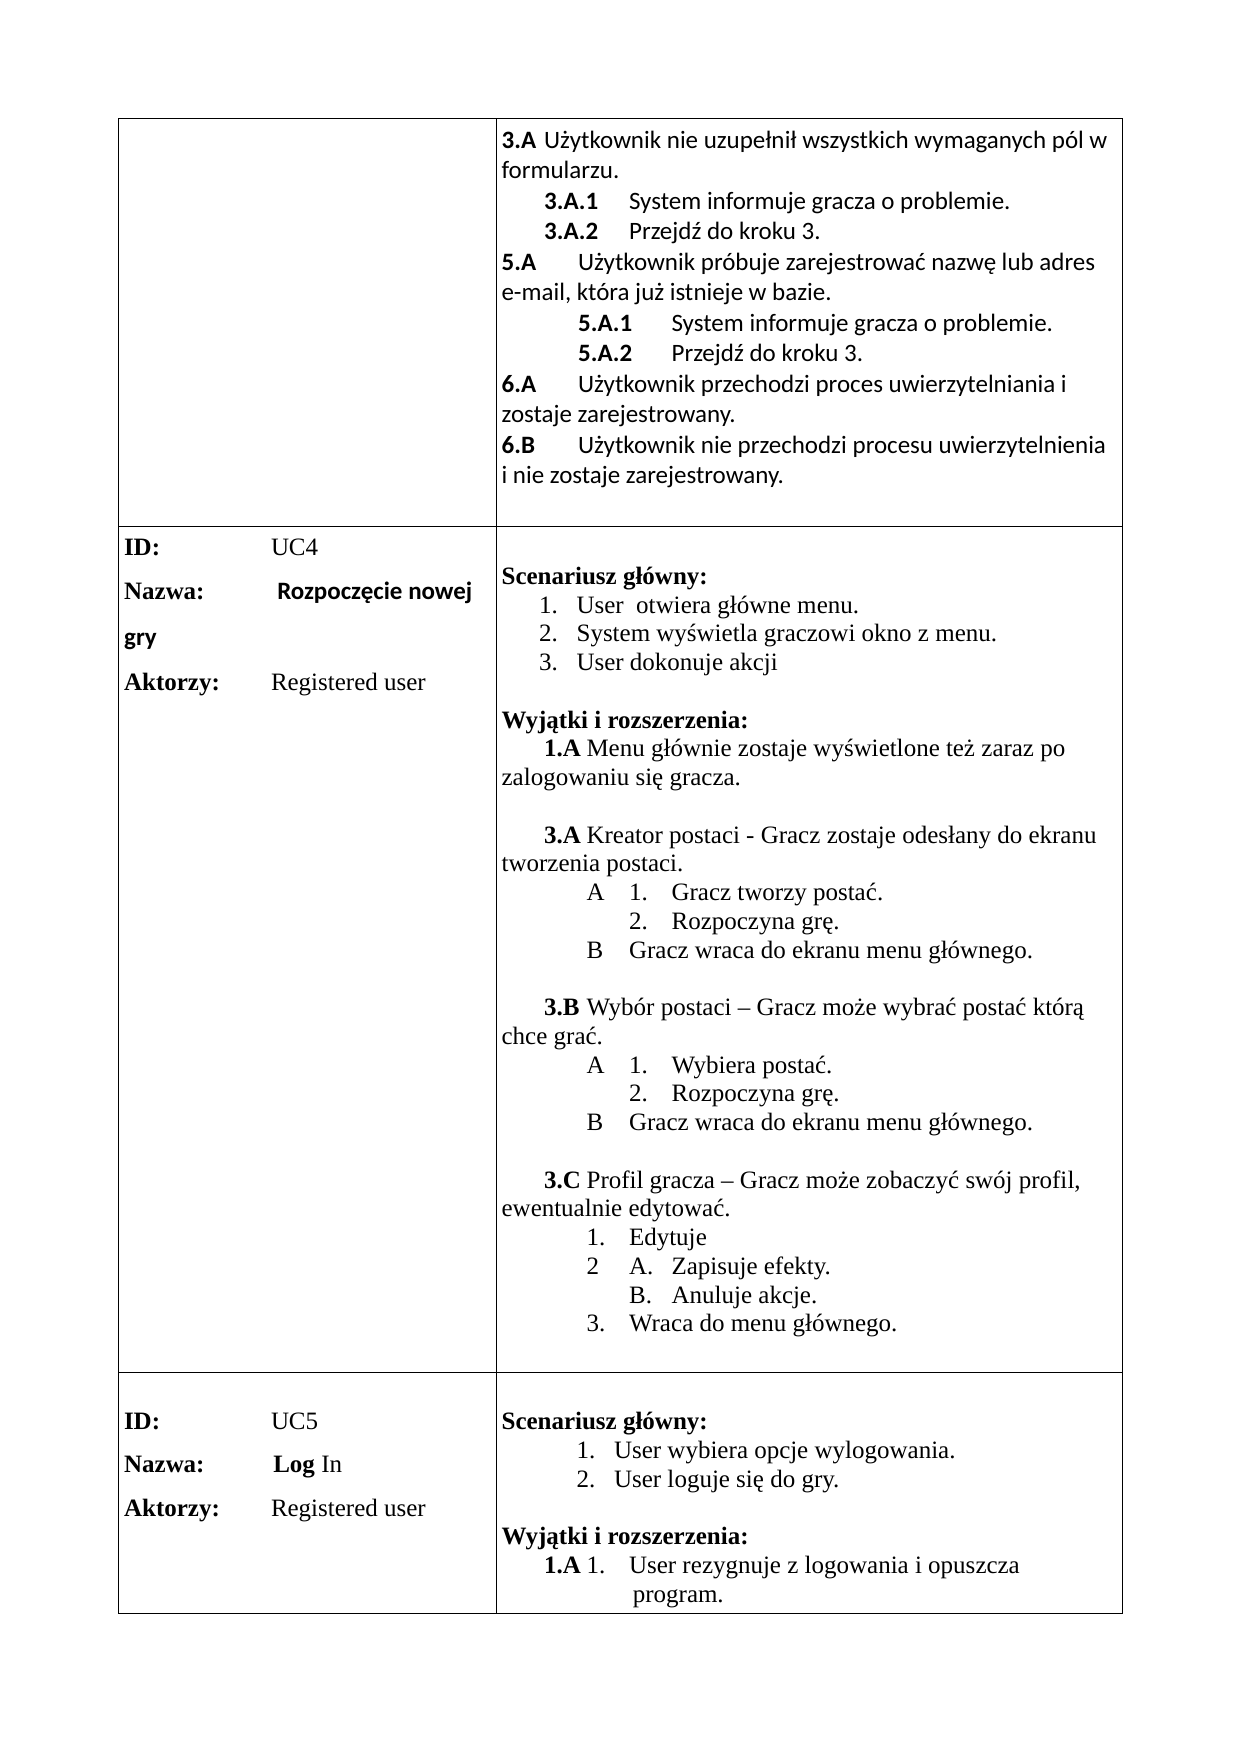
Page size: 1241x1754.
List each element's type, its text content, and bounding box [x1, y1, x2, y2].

table_cell ID: UC5 Nazwa: Log In Aktorzy: Registered user [119, 1373, 496, 1613]
table_cell ID: UC4 Nazwa: Rozpoczęcie nowej gry Aktorzy: Registered user [119, 527, 496, 1372]
table_cell Scenariusz główny: User wybiera opcje wylogowania. User loguje się do gry. Wyjątki i rozszerzenia: 1.A 1. User rezygnuje z logowania i opuszcza program. [497, 1373, 1122, 1613]
table_cell 3.A Użytkownik nie uzupełnił wszystkich wymaganych pól w formularzu. 3.A.1 System informuje gracza o problemie. 3.A.2 Przejdź do kroku 3. 5.A Użytkownik próbuje zarejestrować nazwę lub adres e-mail, która już istnieje w bazie. 5.A.1 System informuje gracza o problemie. 5.A.2 Przejdź do kroku 3. 6.A Użytkownik przechodzi proces uwierzytelniania i zostaje zarejestrowany. 6.B Użytkownik nie przechodzi procesu uwierzytelnienia i nie zostaje zarejestrowany. [497, 119, 1122, 526]
table_cell Scenariusz główny: User otwiera główne menu. System wyświetla graczowi okno z menu. User dokonuje akcji Wyjątki i rozszerzenia: 1.A Menu głównie zostaje wyświetlone też zaraz po zalogowaniu się gracza. 3.A Kreator postaci - Gracz zostaje odesłany do ekranu tworzenia postaci. A 1. Gracz tworzy postać. 2. Rozpoczyna grę. B Gracz wraca do ekranu menu głównego. 3.B Wybór postaci – Gracz może wybrać postać którą chce grać. A 1. Wybiera postać. 2. Rozpoczyna grę. B Gracz wraca do ekranu menu głównego. 3.C Profil gracza – Gracz może zobaczyć swój profil, ewentualnie edytować. 1. Edytuje 2 A. Zapisuje efekty. B. Anuluje akcje. 3. Wraca do menu głównego. [497, 527, 1122, 1372]
table_cell [119, 119, 496, 526]
